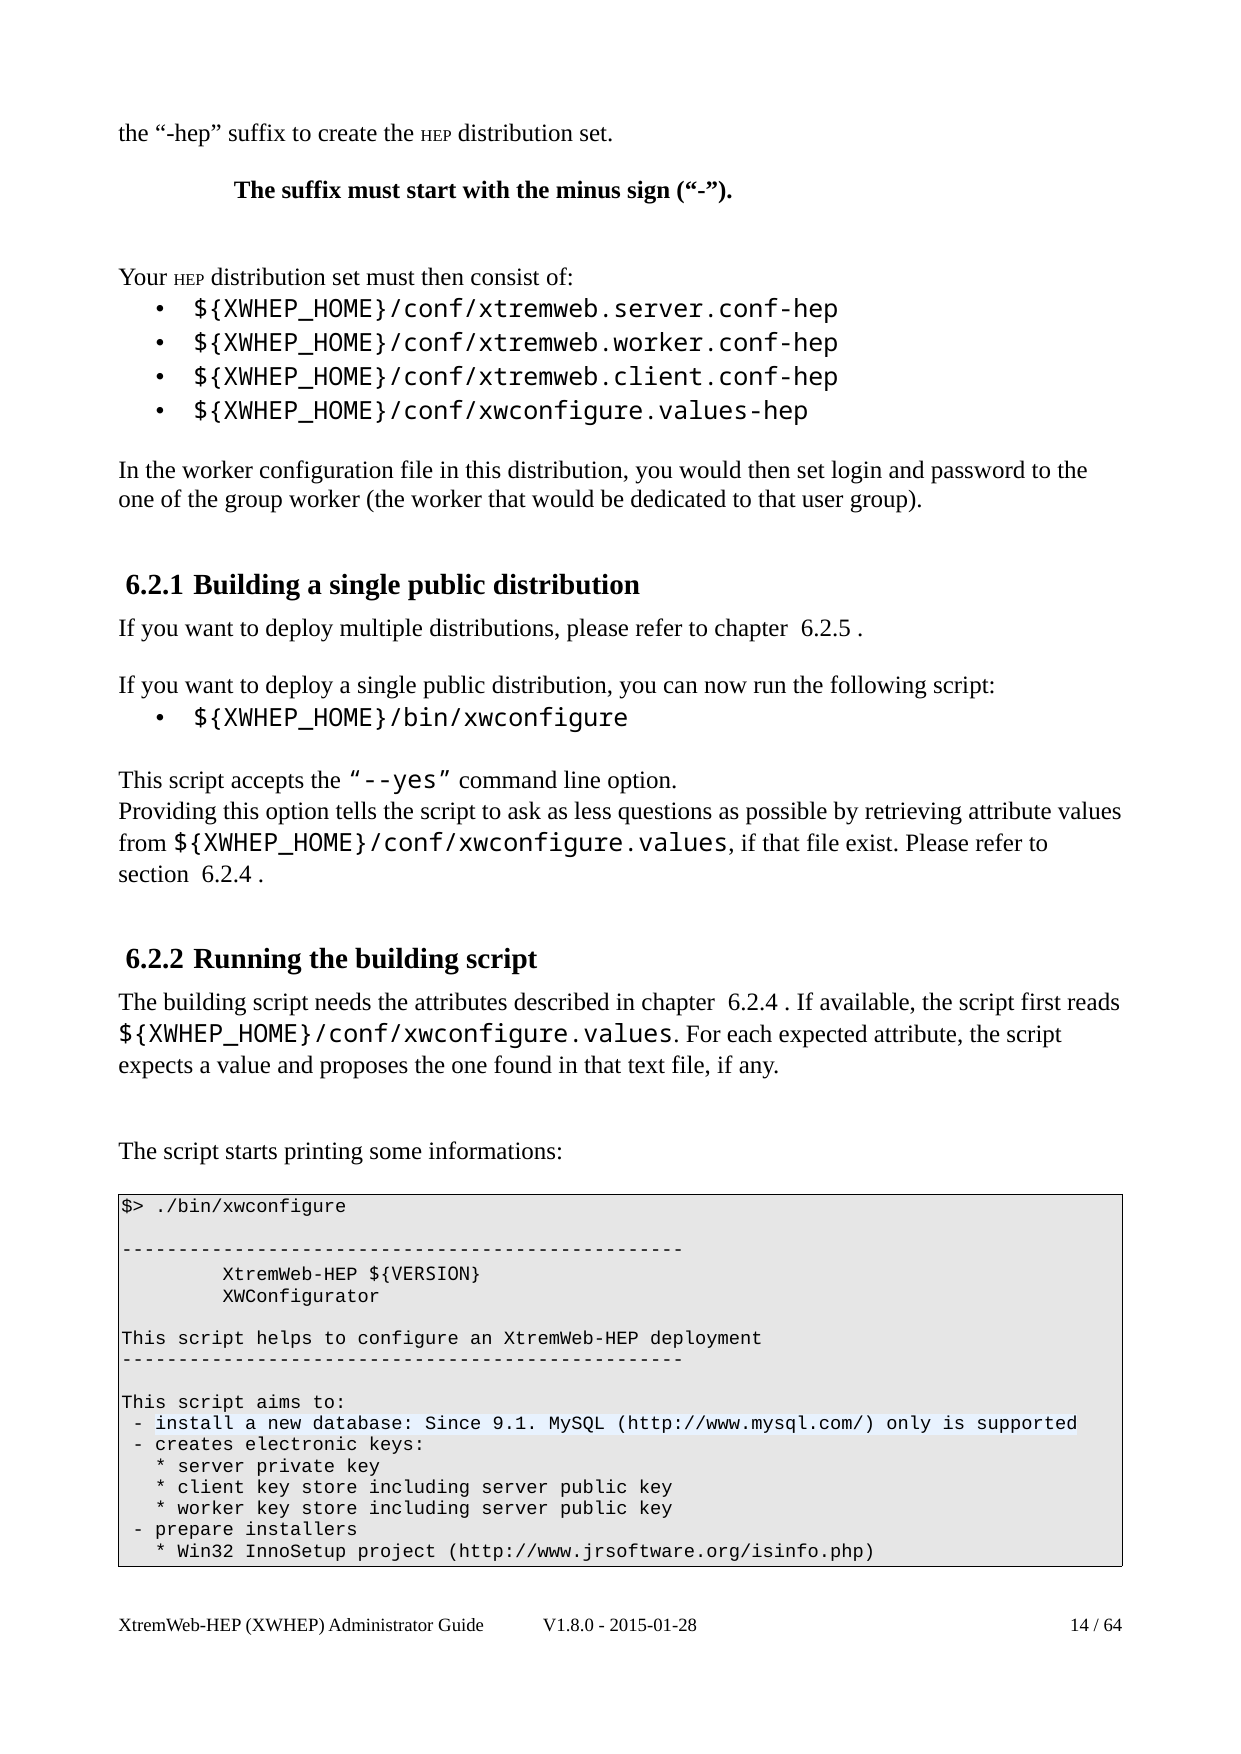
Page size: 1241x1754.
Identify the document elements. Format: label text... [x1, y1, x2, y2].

text $> ./bin/xwconfigure [119, 1195, 1122, 1215]
text * Win32 InnoSetup project (http://www.jrsoftware.org/isinfo.php) [119, 1538, 1122, 1566]
text If you want to deploy a single public distribution, you can now run the following script: [118, 670, 1122, 699]
text This script helps to configure an XtremWeb-HEP deployment [119, 1326, 1122, 1347]
text the “-hep” suffix to create the hep distribution set. [118, 118, 1122, 147]
list ${XWHEP_HOME}/conf/xwconfigure.values-hep [156, 393, 1122, 427]
list ${XWHEP_HOME}/conf/xtremweb.server.conf-hep [156, 291, 1122, 325]
list ${XWHEP_HOME}/conf/xtremweb.worker.conf-hep [156, 325, 1122, 359]
text The script starts printing some informations: [118, 1136, 1122, 1165]
text The building script needs the attributes described in chapter 6.2.4. If available, the script first reads ${XWHEP_HOME}/conf/xwconfigure.values. For each expected attribute, the script expects a value and proposes the one found in that text file, if any. [118, 987, 1122, 1079]
text If you want to deploy multiple distributions, please refer to chapter 6.2.5. [118, 613, 1122, 642]
text -------------------------------------------------- [119, 1347, 1122, 1368]
text * worker key store including server public key [119, 1496, 1122, 1517]
subtitle Building a single public distribution [118, 567, 1122, 600]
text * server private key [119, 1453, 1122, 1475]
text - install a new database: Since 9.1. MySQL (http://www.mysql.com/) only is supported [119, 1411, 1122, 1432]
text Your hep distribution set must then consist of: [118, 262, 1122, 291]
list ${XWHEP_HOME}/conf/xtremweb.client.conf-hep [156, 359, 1122, 393]
text Providing this option tells the script to ask as less questions as possible by retrieving attribute values from ${XWHEP_HOME}/conf/xwconfigure.values, if that file exist. Please refer to section 6.2.4. [118, 796, 1122, 888]
text This script aims to: [119, 1390, 1122, 1411]
text - prepare installers [119, 1517, 1122, 1538]
subtitle Running the building script [118, 941, 1122, 975]
text This script accepts the “--yes” command line option. [118, 762, 1122, 796]
text -------------------------------------------------- [119, 1236, 1122, 1258]
text In the worker configuration file in this distribution, you would then set login and password to the one of the group worker (the worker that would be dedicated to that user group). [118, 456, 1122, 513]
text XtremWeb-HEP ${VERSION} [119, 1258, 1122, 1283]
text - creates electronic keys: [119, 1432, 1122, 1453]
list ${XWHEP_HOME}/bin/xwconfigure [156, 699, 1122, 733]
text XWConfigurator [119, 1283, 1122, 1305]
text * client key store including server public key [119, 1475, 1122, 1496]
text The suffix must start with the minus sign (“-”). [233, 176, 1004, 204]
